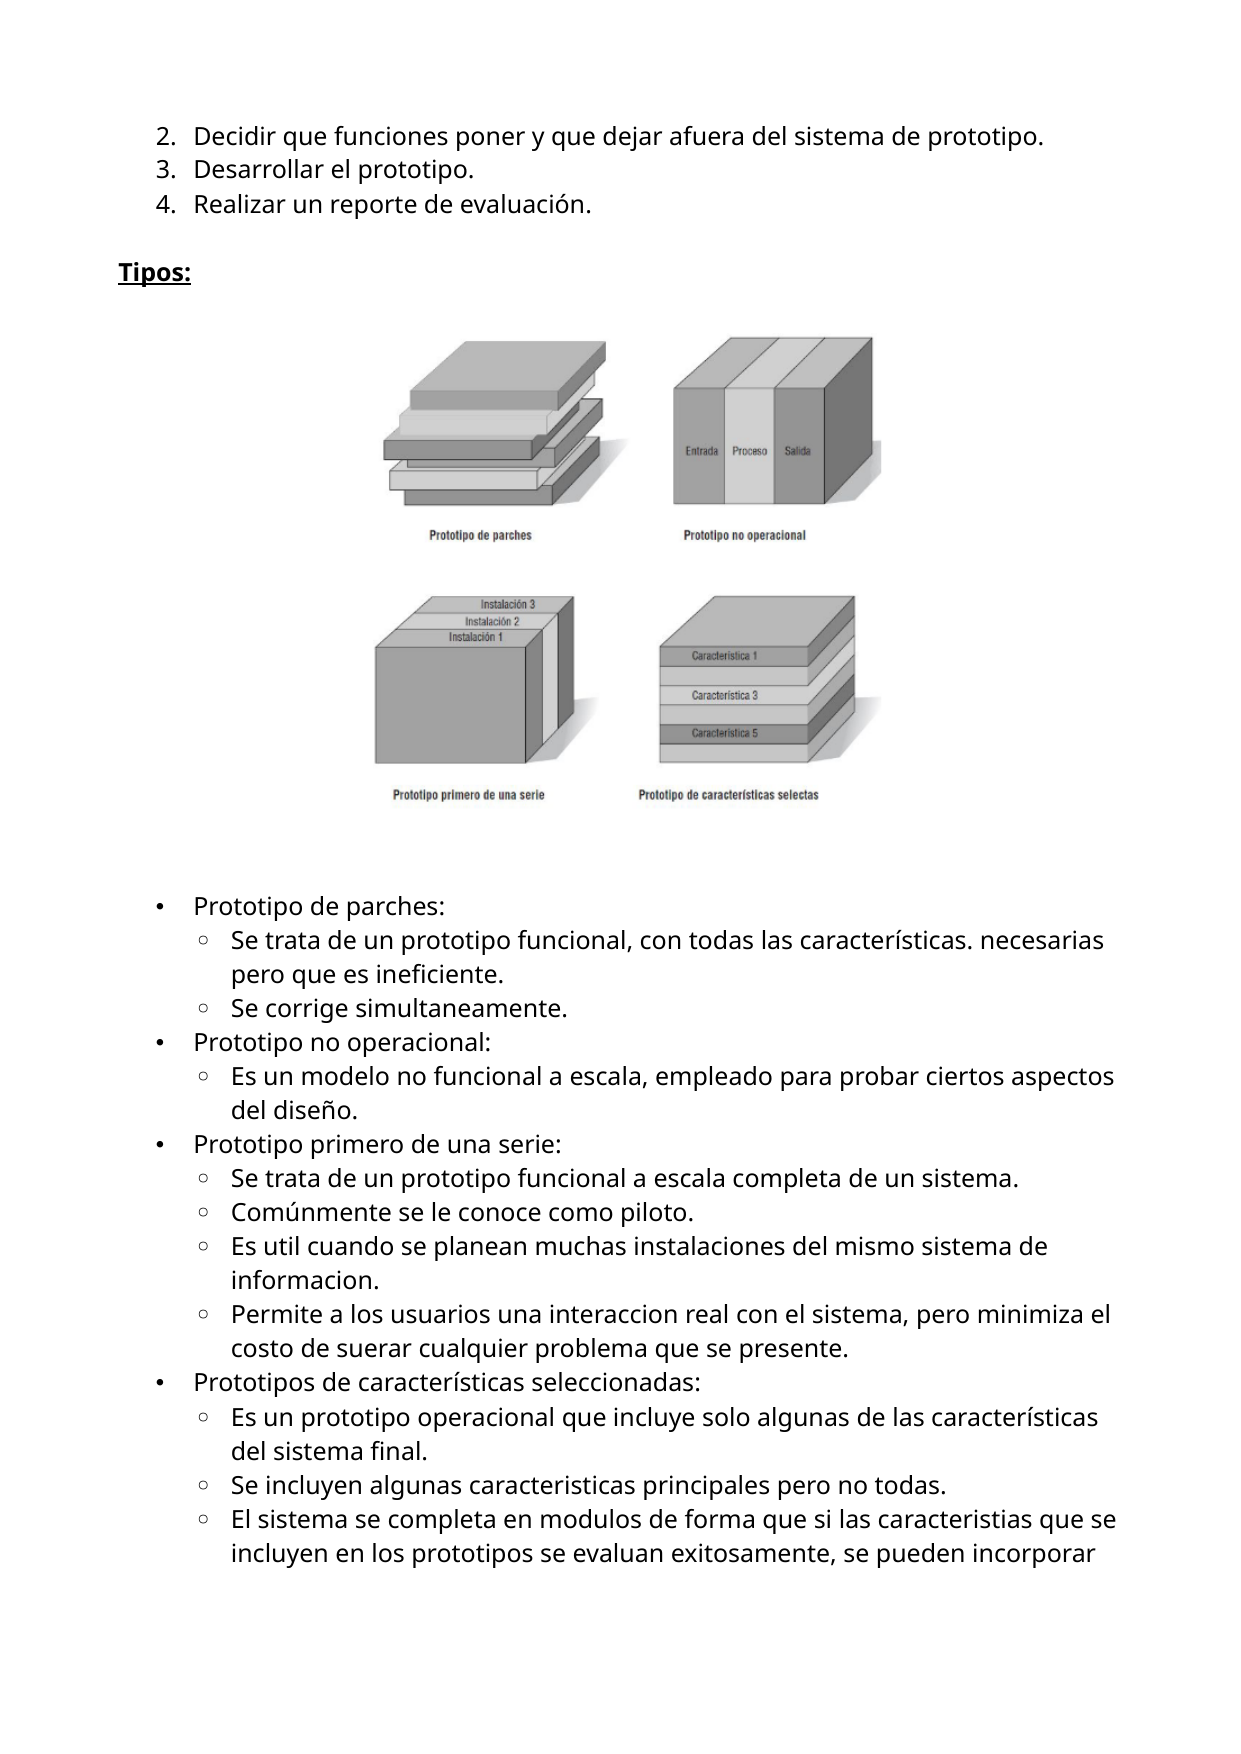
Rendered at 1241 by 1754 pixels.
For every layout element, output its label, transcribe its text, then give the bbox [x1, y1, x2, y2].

list Desarrollar el prototipo. [156, 152, 1122, 186]
list Se incluyen algunas caracteristicas principales pero no todas. [193, 1467, 1122, 1501]
list Realizar un reporte de evaluación. [156, 186, 1122, 220]
list Permite a los usuarios una interaccion real con el sistema, pero minimiza el costo de suerar cualquier problema que se presente. [193, 1297, 1122, 1365]
list Se trata de un prototipo funcional a escala completa de un sistema. [193, 1161, 1122, 1195]
list Se corrige simultaneamente. [193, 990, 1122, 1024]
picture [352, 322, 888, 821]
list Es un modelo no funcional a escala, empleado para probar ciertos aspectos del diseño. [193, 1058, 1122, 1127]
list Es un prototipo operacional que incluye solo algunas de las características del sistema final. [193, 1399, 1122, 1467]
text Tipos: [118, 254, 1122, 288]
list El sistema se completa en modulos de forma que si las caracteristias que se incluyen en los prototipos se evaluan exitosamente, se pueden incorporar [193, 1501, 1122, 1569]
list Prototipo no operacional: [156, 1024, 1122, 1058]
list Decidir que funciones poner y que dejar afuera del sistema de prototipo. [156, 118, 1122, 152]
list Prototipos de características seleccionadas: [156, 1365, 1122, 1399]
list Prototipo de parches: [156, 888, 1122, 922]
list Comúnmente se le conoce como piloto. [193, 1195, 1122, 1229]
list Se trata de un prototipo funcional, con todas las características. necesarias pero que es ineficiente. [193, 922, 1122, 990]
list Prototipo primero de una serie: [156, 1127, 1122, 1161]
list Es util cuando se planean muchas instalaciones del mismo sistema de informacion. [193, 1229, 1122, 1297]
